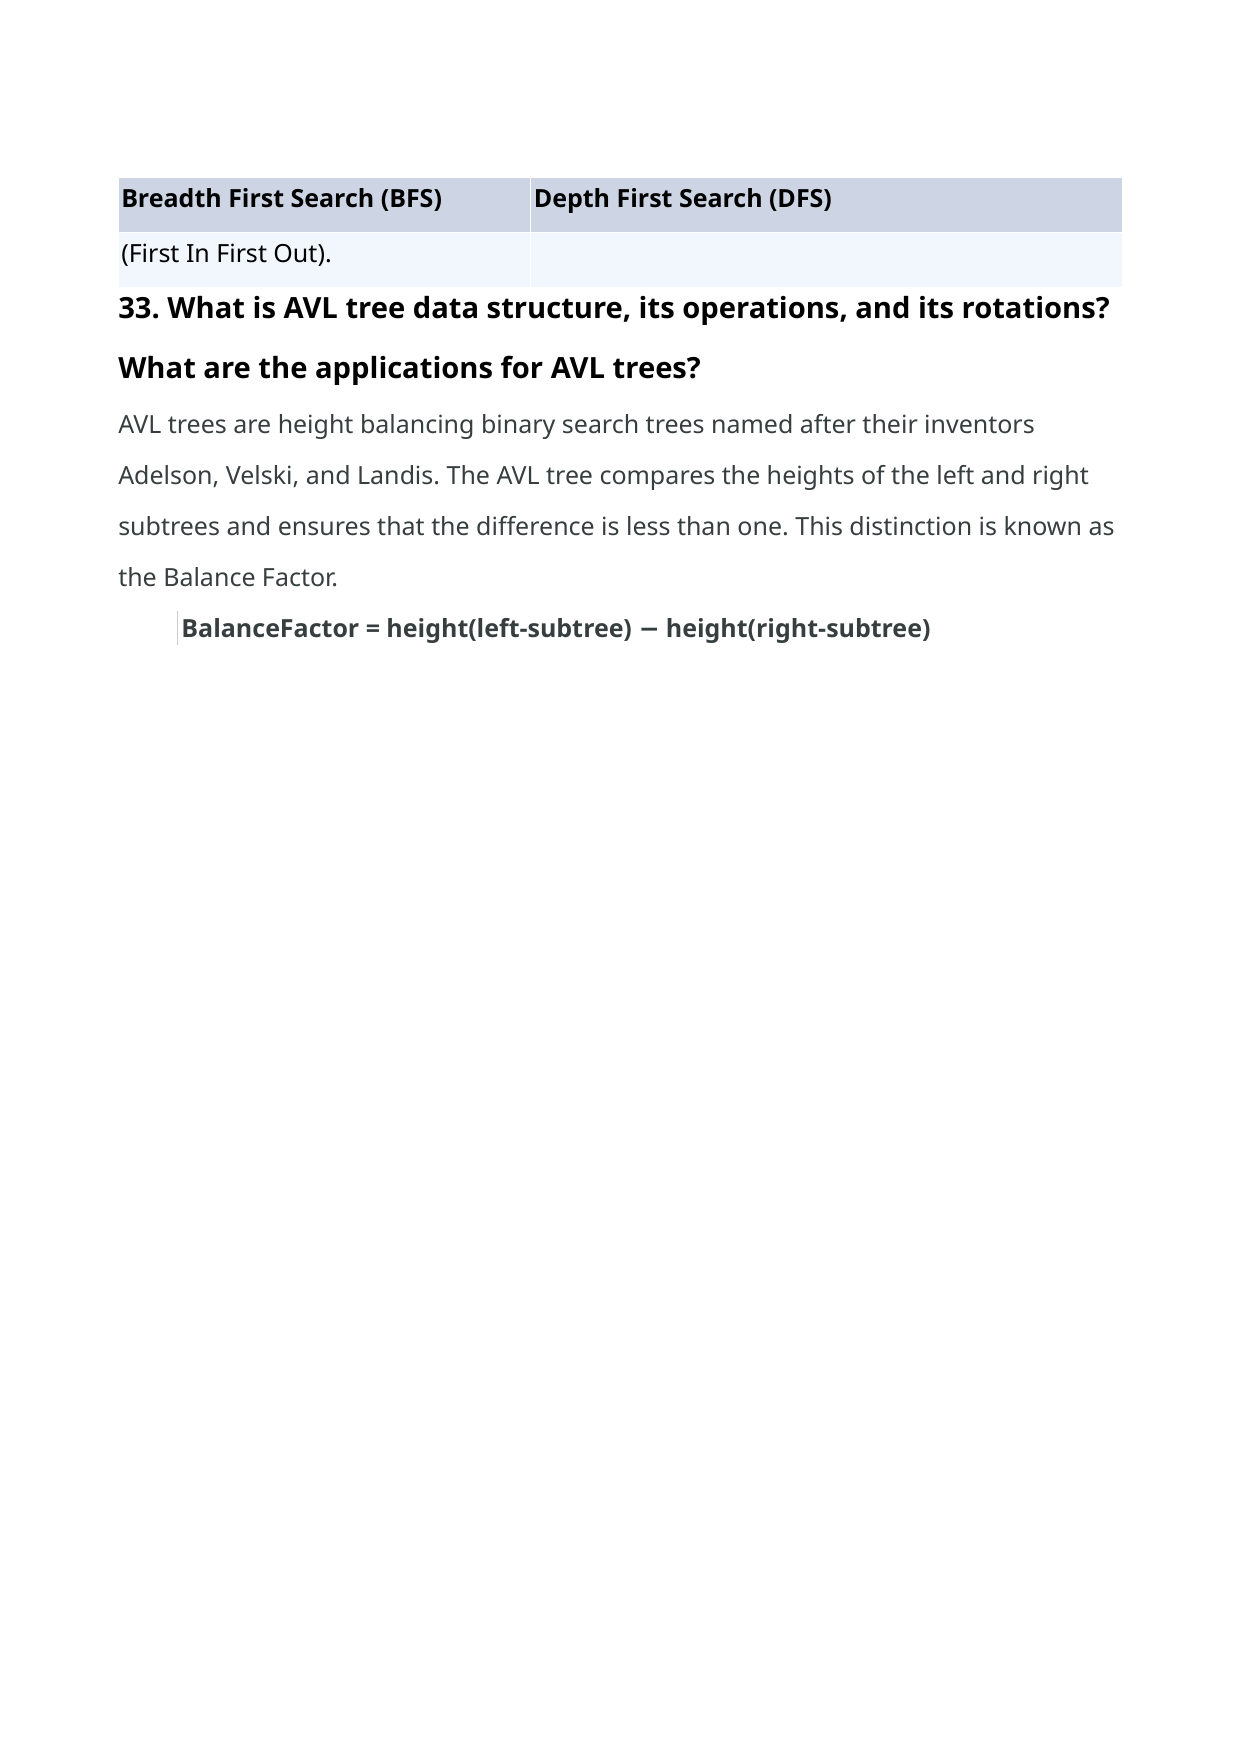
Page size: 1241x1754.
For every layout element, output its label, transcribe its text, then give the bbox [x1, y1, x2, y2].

table_cell [531, 233, 1122, 287]
table_header Breadth First Search (BFS) [119, 178, 530, 232]
text AVL trees are height balancing binary search trees named after their inventors Adelson, Velski, and Landis. The AVL tree compares the heights of the left and right subtrees and ensures that the difference is less than one. This distinction is known as the Balance Factor. [118, 407, 1122, 594]
text BalanceFactor = height(left-subtree) − height(right-subtree) [178, 611, 1063, 645]
table_header Depth First Search (DFS) [531, 178, 1122, 232]
subtitle 33. What is AVL tree data structure, its operations, and its rotations? What are the applications for AVL trees? [118, 288, 1122, 387]
table_cell (First In First Out). [119, 233, 530, 287]
